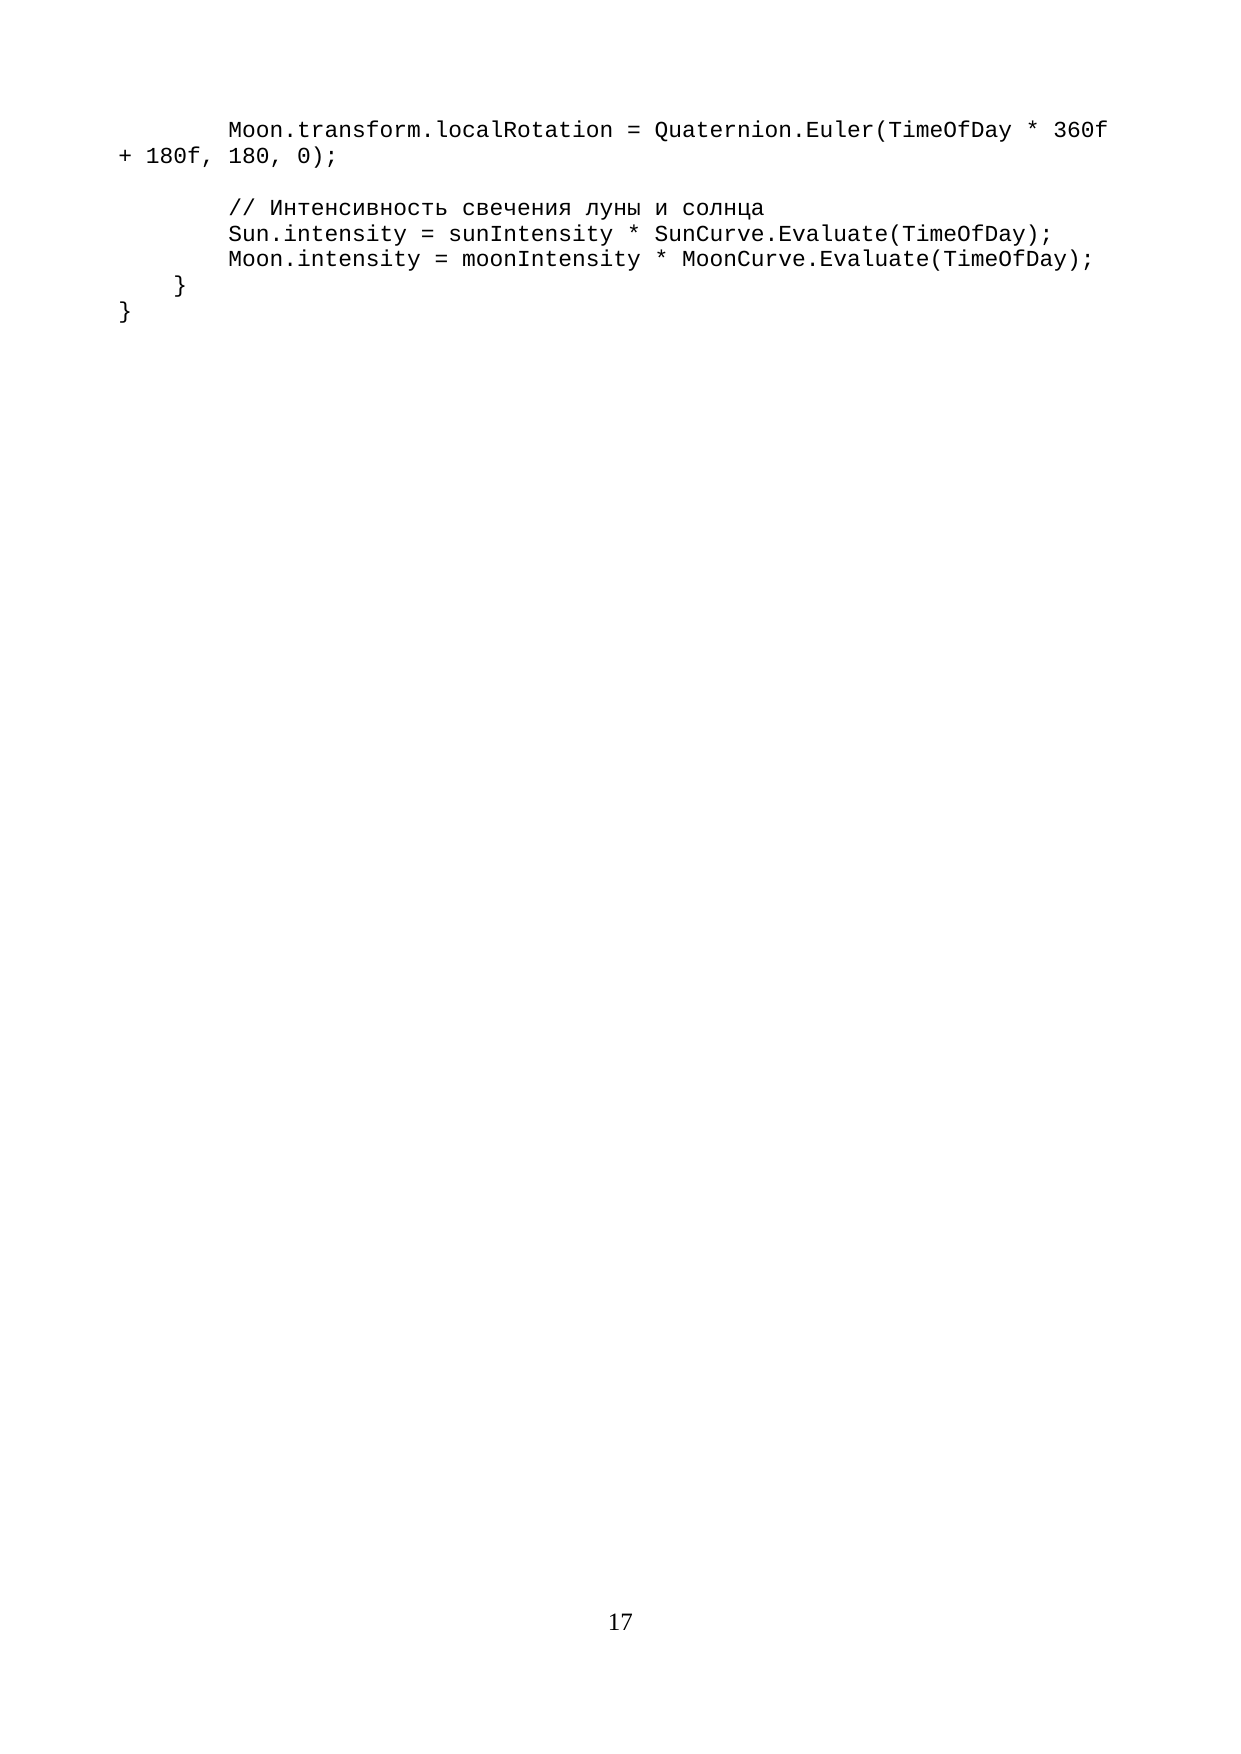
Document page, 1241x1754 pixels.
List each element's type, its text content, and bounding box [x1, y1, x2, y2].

text Moon.transform.localRotation = Quaternion.Euler(TimeOfDay * 360f + 180f, 180, 0); [118, 118, 1122, 170]
text Moon.intensity = moonIntensity * MoonCurve.Evaluate(TimeOfDay); [118, 248, 1122, 274]
text Sun.intensity = sunIntensity * SunCurve.Evaluate(TimeOfDay); [118, 222, 1122, 248]
text } [118, 300, 1122, 326]
text // Интенсивность свечения луны и солнца [118, 196, 1122, 222]
text } [118, 274, 1122, 300]
